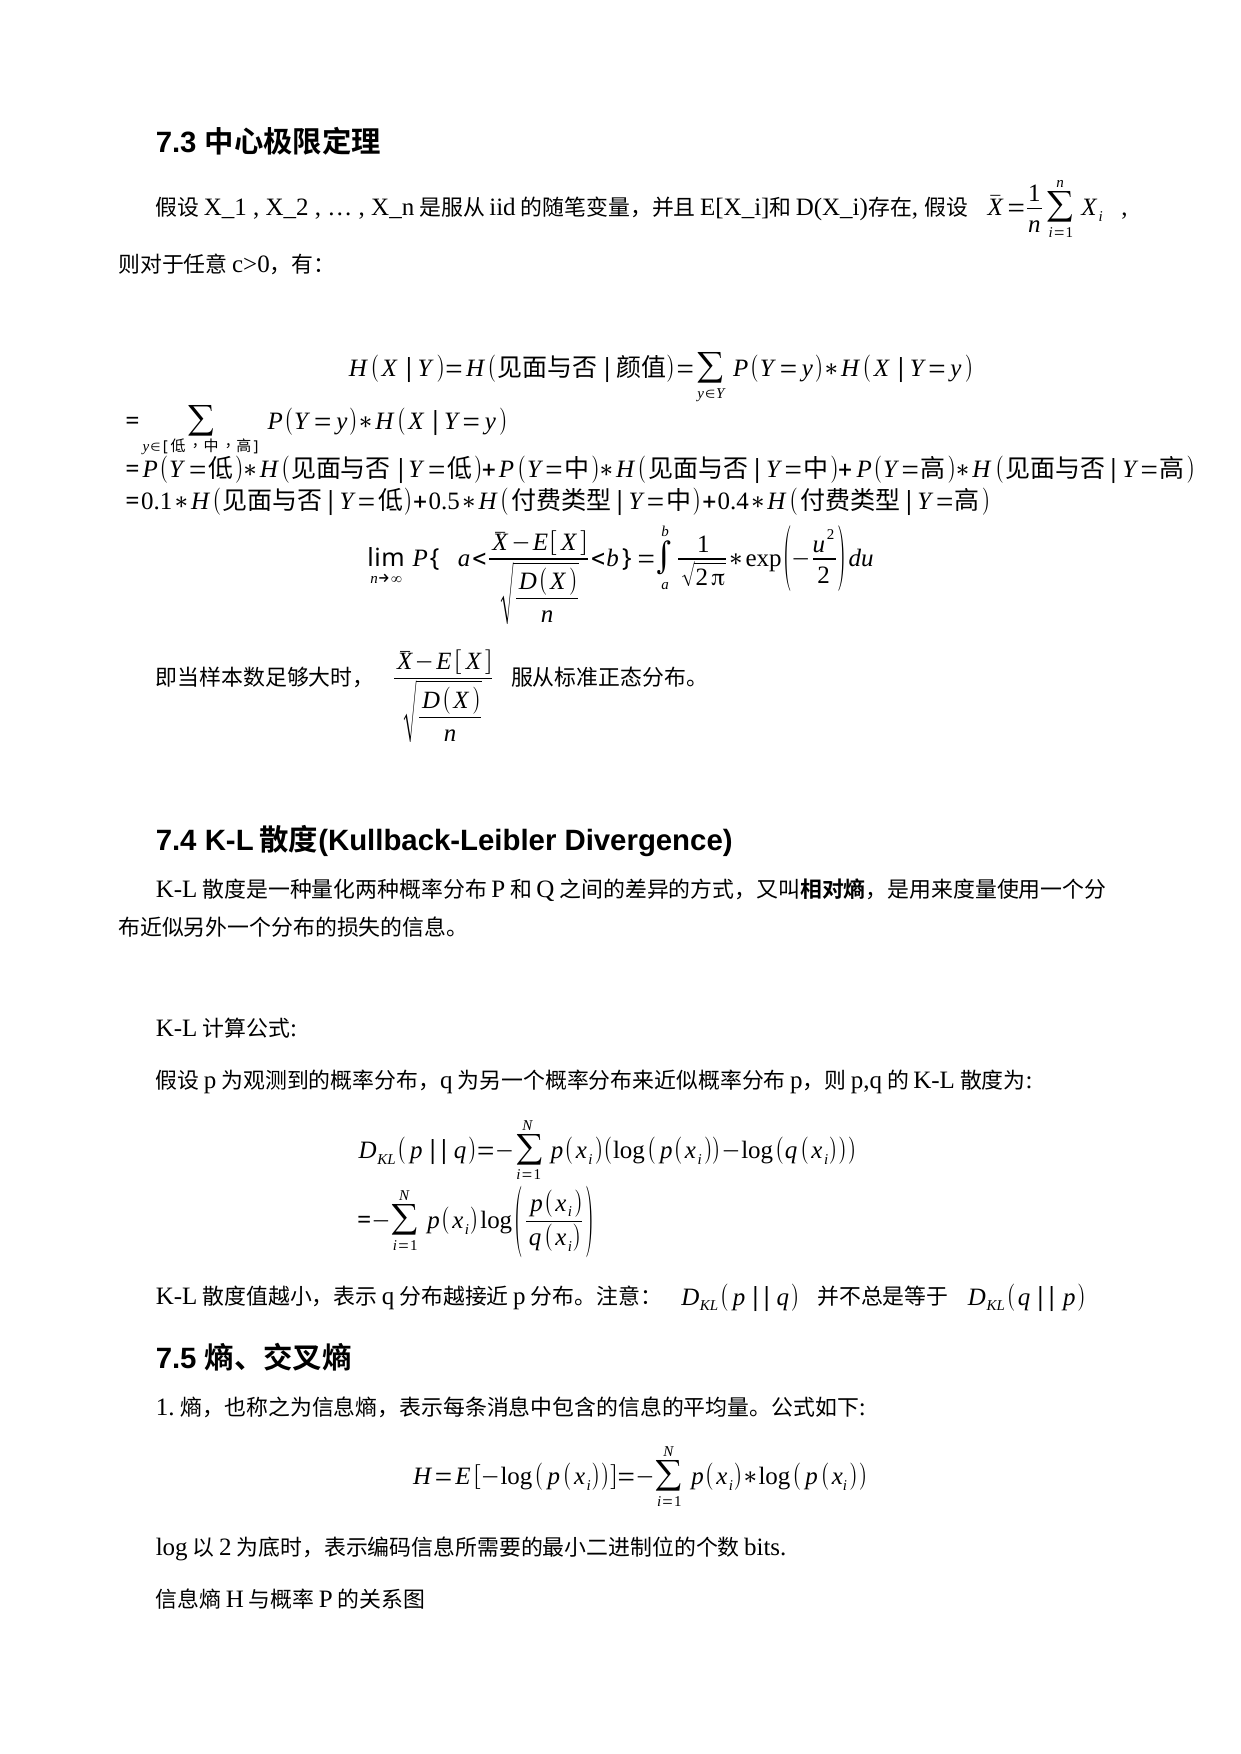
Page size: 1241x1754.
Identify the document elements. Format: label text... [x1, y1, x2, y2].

subtitle 7.3 中心极限定理 [118, 118, 1122, 161]
subtitle 7.5 熵、交叉熵 [118, 1335, 1122, 1377]
text 即当样本数足够大时，服从标准正态分布。 [118, 648, 1122, 747]
text 假设X_1 , X_2 , … , X_n是服从iid的随笔变量，并且E[X_i]和D(X_i)存在, 假设,则对于任意c>0，有： [118, 173, 1122, 278]
text K-L计算公式: [118, 1011, 1122, 1043]
text K-L散度是一种量化两种概率分布P和Q之间的差异的方式，又叫相对熵，是用来度量使用一个分布近似另外一个分布的损失的信息。 [118, 872, 1122, 941]
text K-L散度值越小，表示q分布越接近p分布。注意：并不总是等于 [118, 1279, 1122, 1314]
text 假设p为观测到的概率分布，q为另一个概率分布来近似概率分布p，则p,q的K-L散度为: [118, 1063, 1122, 1095]
text 1. 熵，也称之为信息熵，表示每条消息中包含的信息的平均量。公式如下: [118, 1390, 1122, 1421]
subtitle 7.4 K-L散度(Kullback-Leibler Divergence) [118, 817, 1122, 859]
text 信息熵H与概率P的关系图 [118, 1582, 1122, 1614]
text log以2为底时，表示编码信息所需要的最小二进制位的个数bits. [118, 1530, 1122, 1562]
